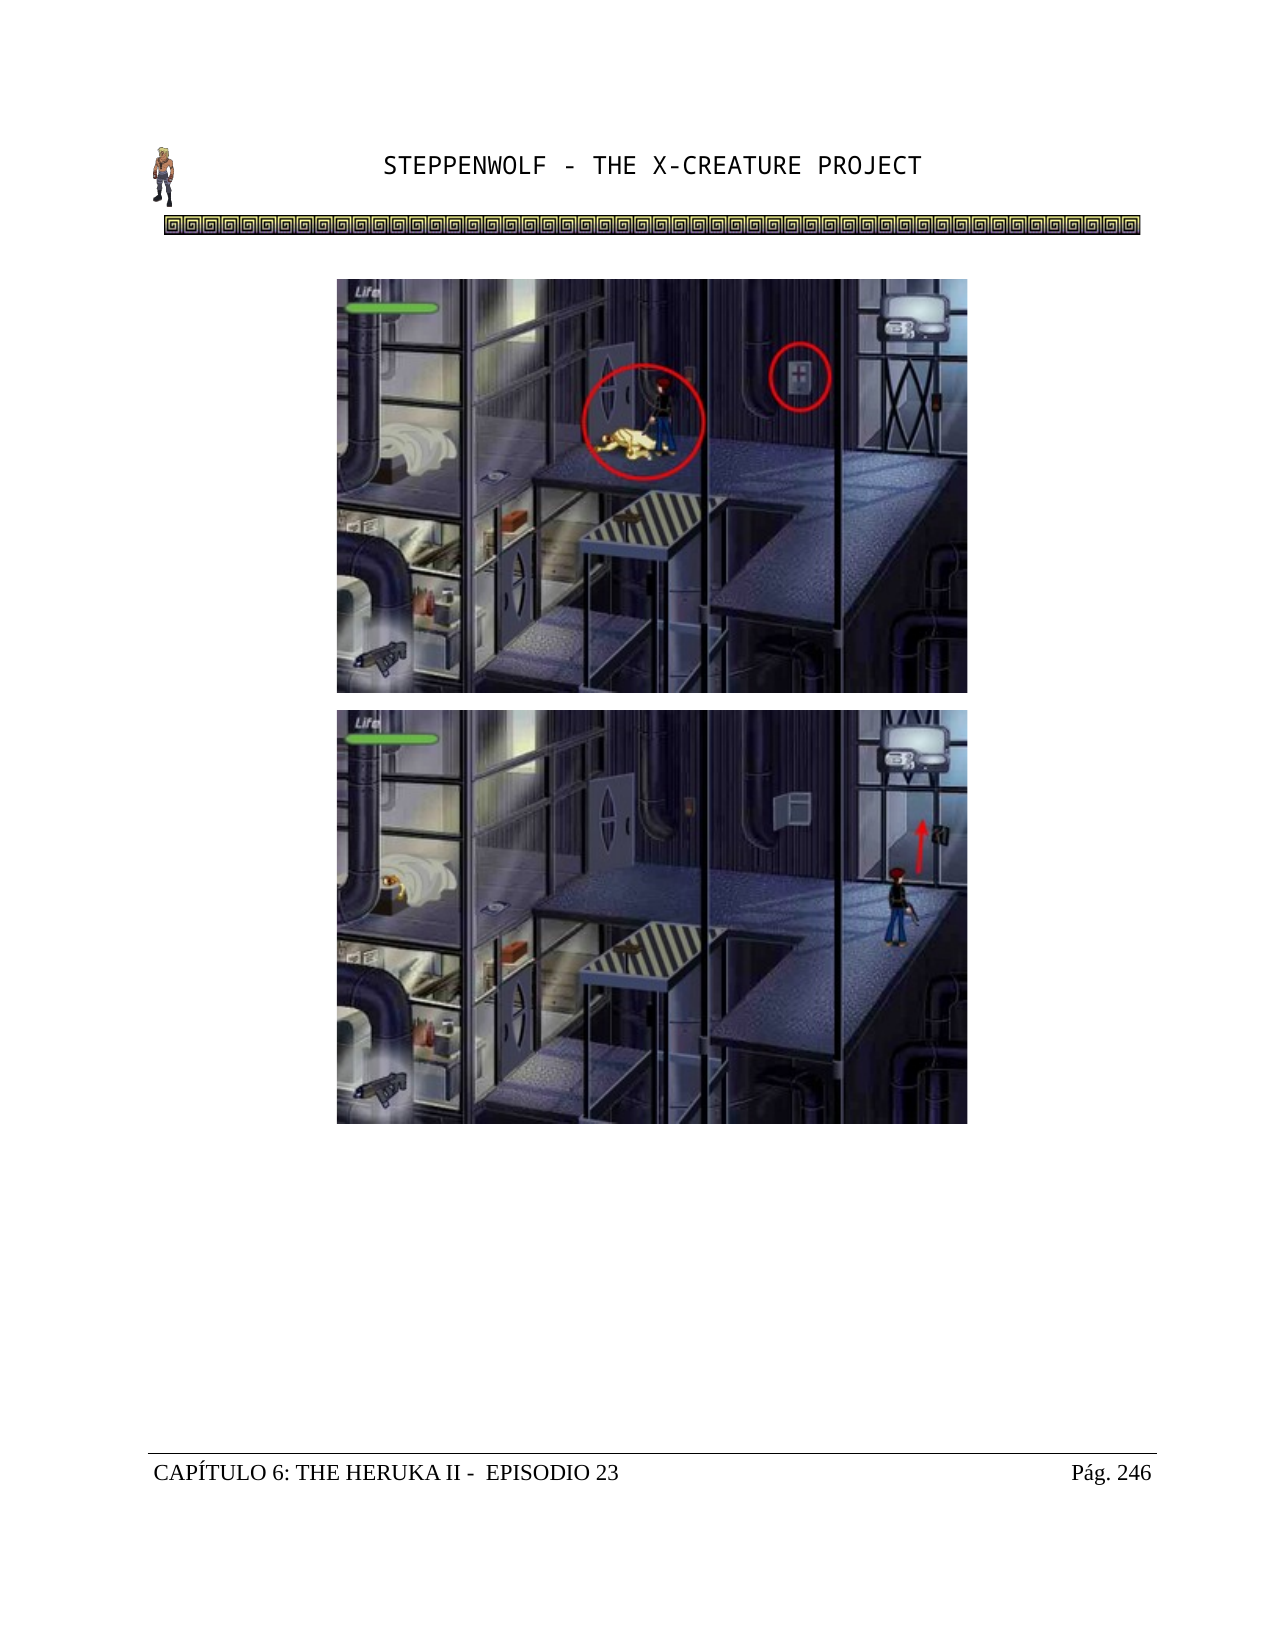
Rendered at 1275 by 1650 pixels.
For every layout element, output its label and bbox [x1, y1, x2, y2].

picture [147, 147, 181, 207]
picture [336, 710, 968, 1124]
picture [164, 215, 1141, 235]
picture [336, 279, 968, 693]
